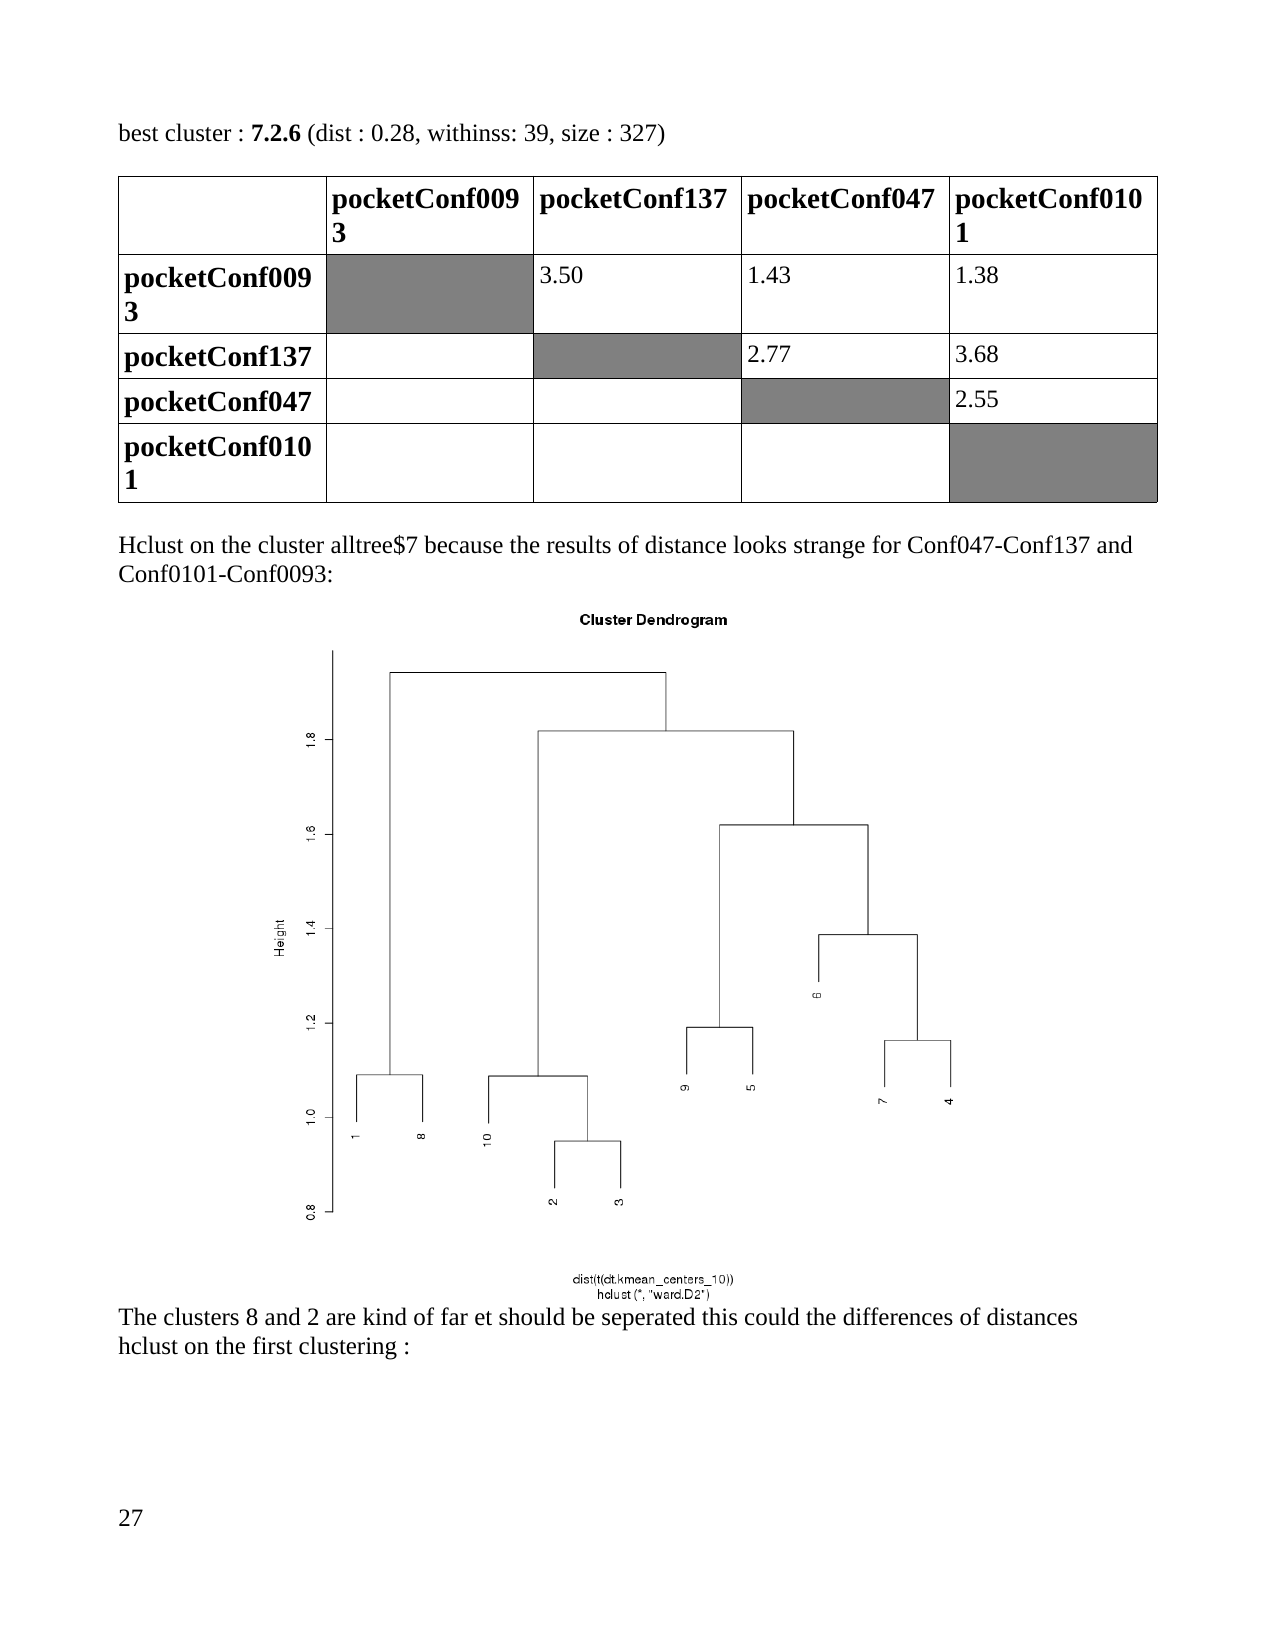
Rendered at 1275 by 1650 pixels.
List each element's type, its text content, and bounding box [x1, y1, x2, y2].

table_cell [327, 255, 533, 333]
table_cell 2.55 [950, 379, 1157, 423]
text best cluster : 7.2.6 (dist : 0.28, withinss: 39, size : 327) [118, 118, 1157, 147]
table_cell 3.50 [534, 255, 741, 333]
table_cell pocketConf0093 [119, 255, 326, 333]
table_cell 1.43 [742, 255, 949, 333]
table_cell [534, 424, 741, 502]
table_cell 2.77 [742, 334, 949, 378]
table_header [119, 177, 326, 254]
table_cell 1.38 [950, 255, 1157, 333]
table_header pocketConf047 [742, 177, 949, 254]
table_cell [534, 379, 741, 423]
picture [270, 588, 1005, 1303]
table_cell [742, 379, 949, 423]
table_cell [534, 334, 741, 378]
text Hclust on the cluster alltree$7 because the results of distance looks strange for Conf047-Conf137 and Conf0101-Conf0093: [118, 531, 1157, 588]
text The clusters 8 and 2 are kind of far et should be seperated this could the differences of distances [118, 1098, 1157, 1331]
table_header pocketConf0101 [950, 177, 1157, 254]
table_cell 3.68 [950, 334, 1157, 378]
table_cell pocketConf047 [119, 379, 326, 423]
table_cell [742, 424, 949, 502]
table_cell [327, 334, 533, 378]
table_cell pocketConf0101 [119, 424, 326, 502]
table_header pocketConf137 [534, 177, 741, 254]
table_cell [327, 379, 533, 423]
table_cell [950, 424, 1157, 502]
text hclust on the first clustering : [118, 1331, 1157, 1360]
table_cell pocketConf137 [119, 334, 326, 378]
table_cell [327, 424, 533, 502]
table_header pocketConf0093 [327, 177, 533, 254]
